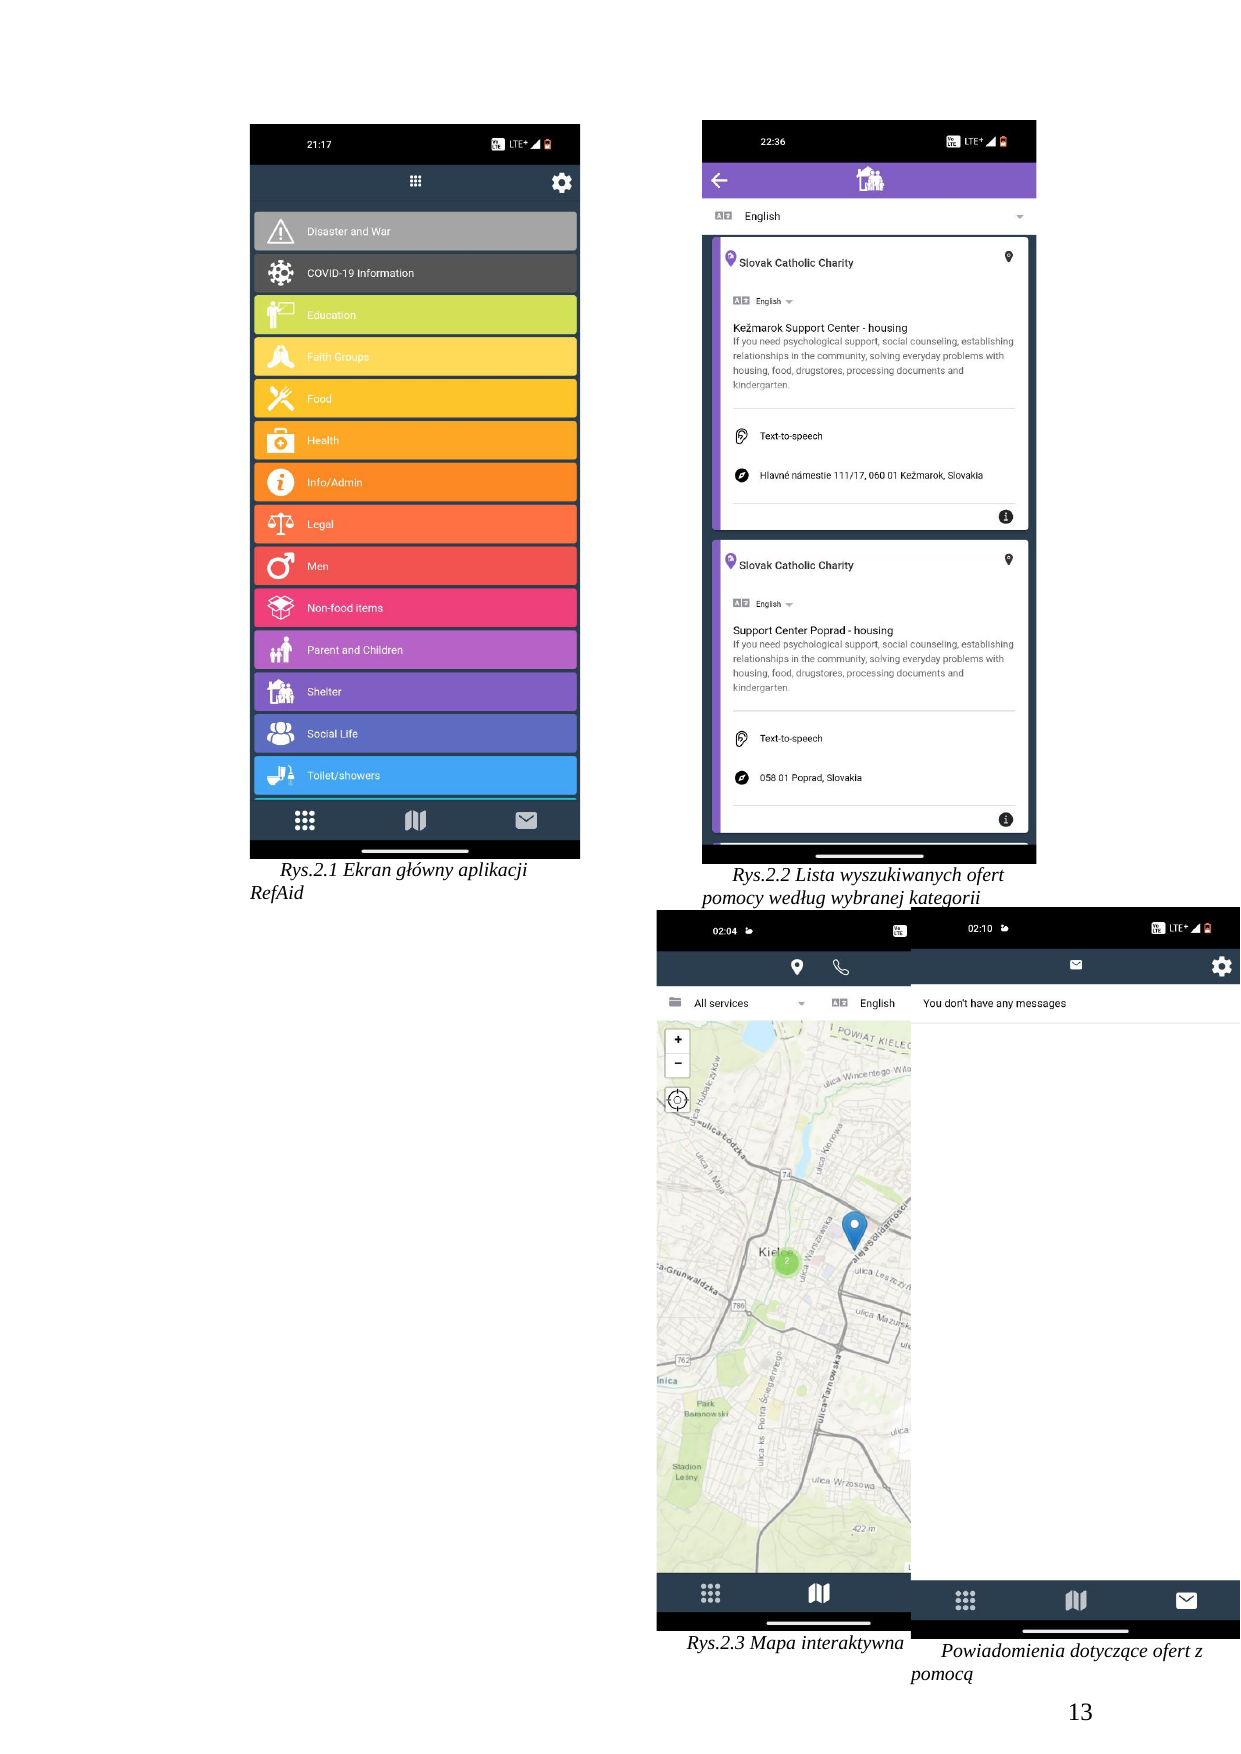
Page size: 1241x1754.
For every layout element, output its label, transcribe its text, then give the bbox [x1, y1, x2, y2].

picture [656, 907, 1240, 1639]
text Rys.2.3 Mapa interaktywna [657, 1631, 911, 1654]
text Powiadomienia dotyczące ofert z pomocą [911, 1639, 1240, 1685]
picture [702, 120, 1037, 864]
text Rys.2.1 Ekran główny aplikacji RefAid [250, 859, 580, 904]
text Rys.2.2 Lista wyszukiwanych ofert pomocy według wybranej kategorii [702, 864, 1036, 909]
picture [249, 124, 581, 859]
